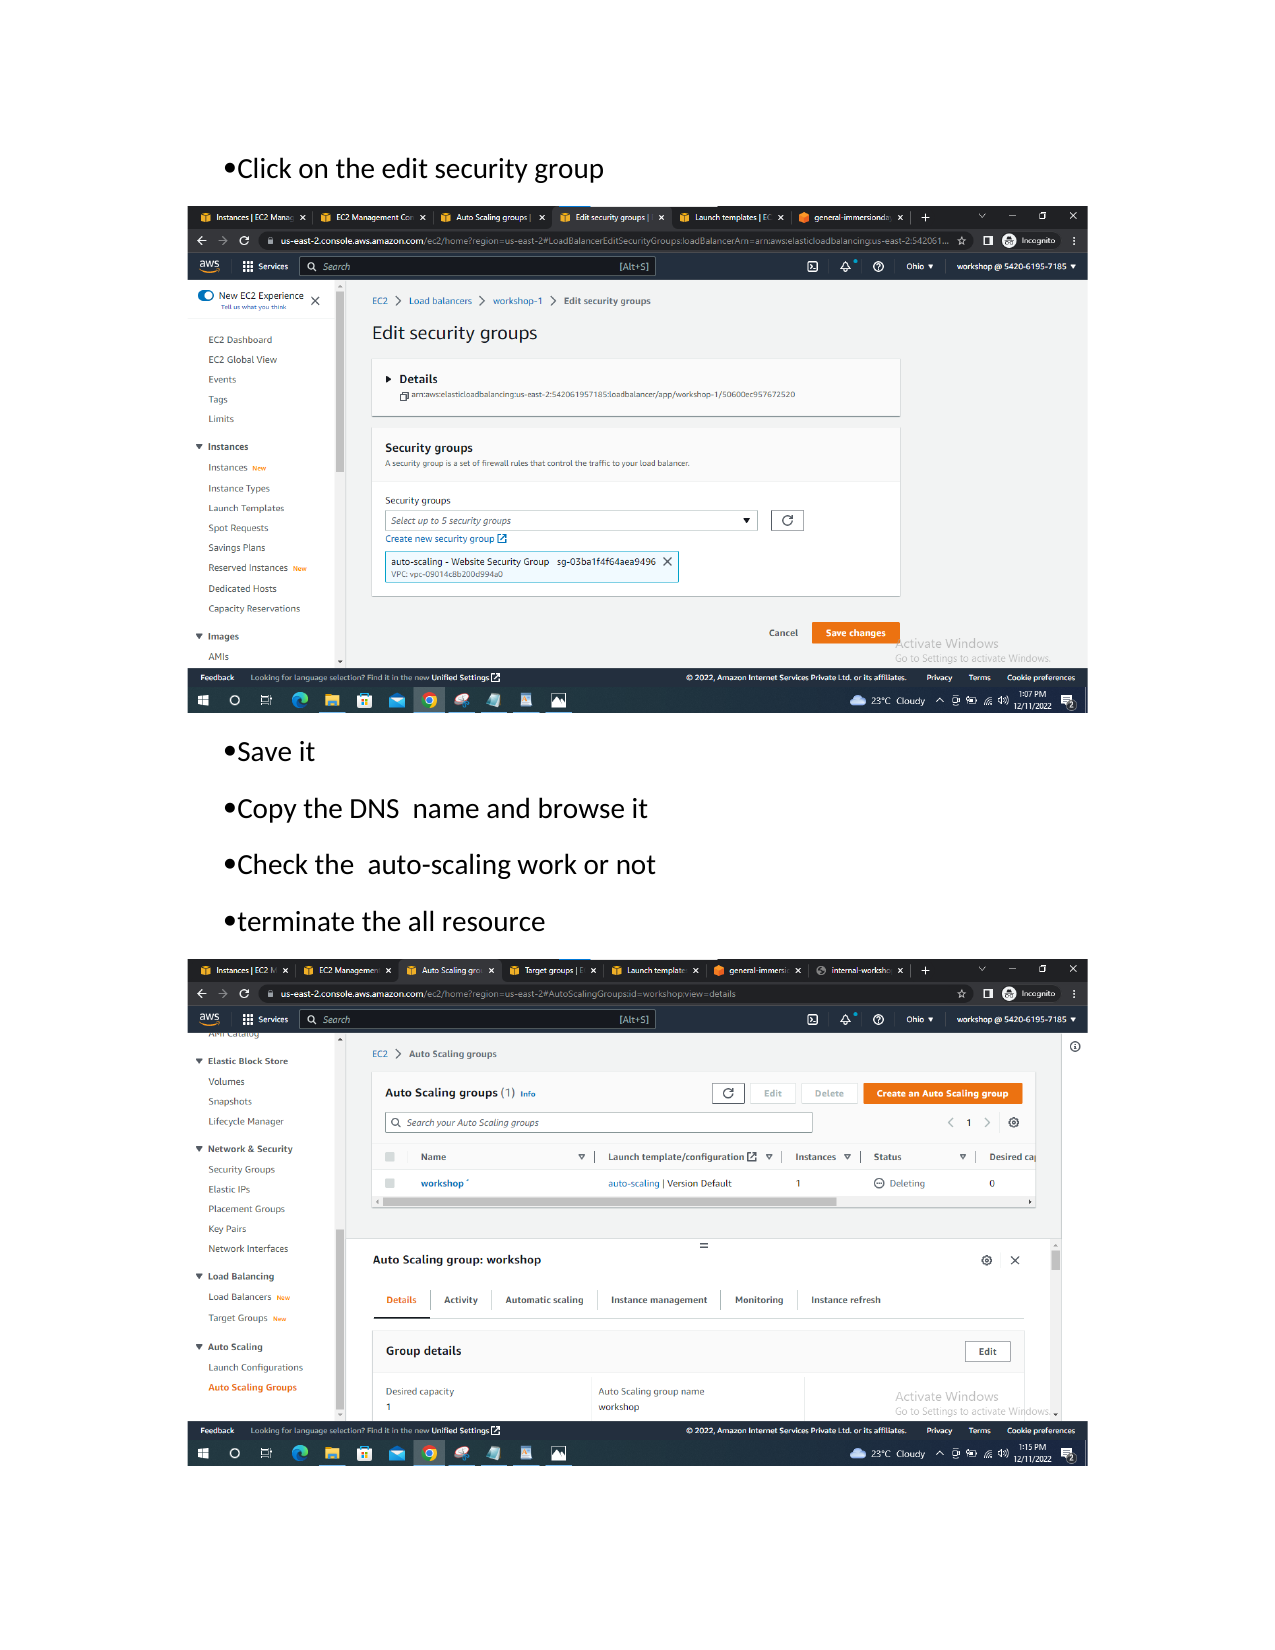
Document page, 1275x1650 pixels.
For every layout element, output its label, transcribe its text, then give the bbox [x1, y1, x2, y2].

list terminate the all resource [225, 903, 1087, 938]
list Check the auto-scaling work or not [225, 846, 1087, 882]
list Copy the DNS name and browse it [225, 790, 1087, 826]
list Save it [225, 733, 1087, 769]
list Click on the edit security group [225, 150, 1087, 186]
